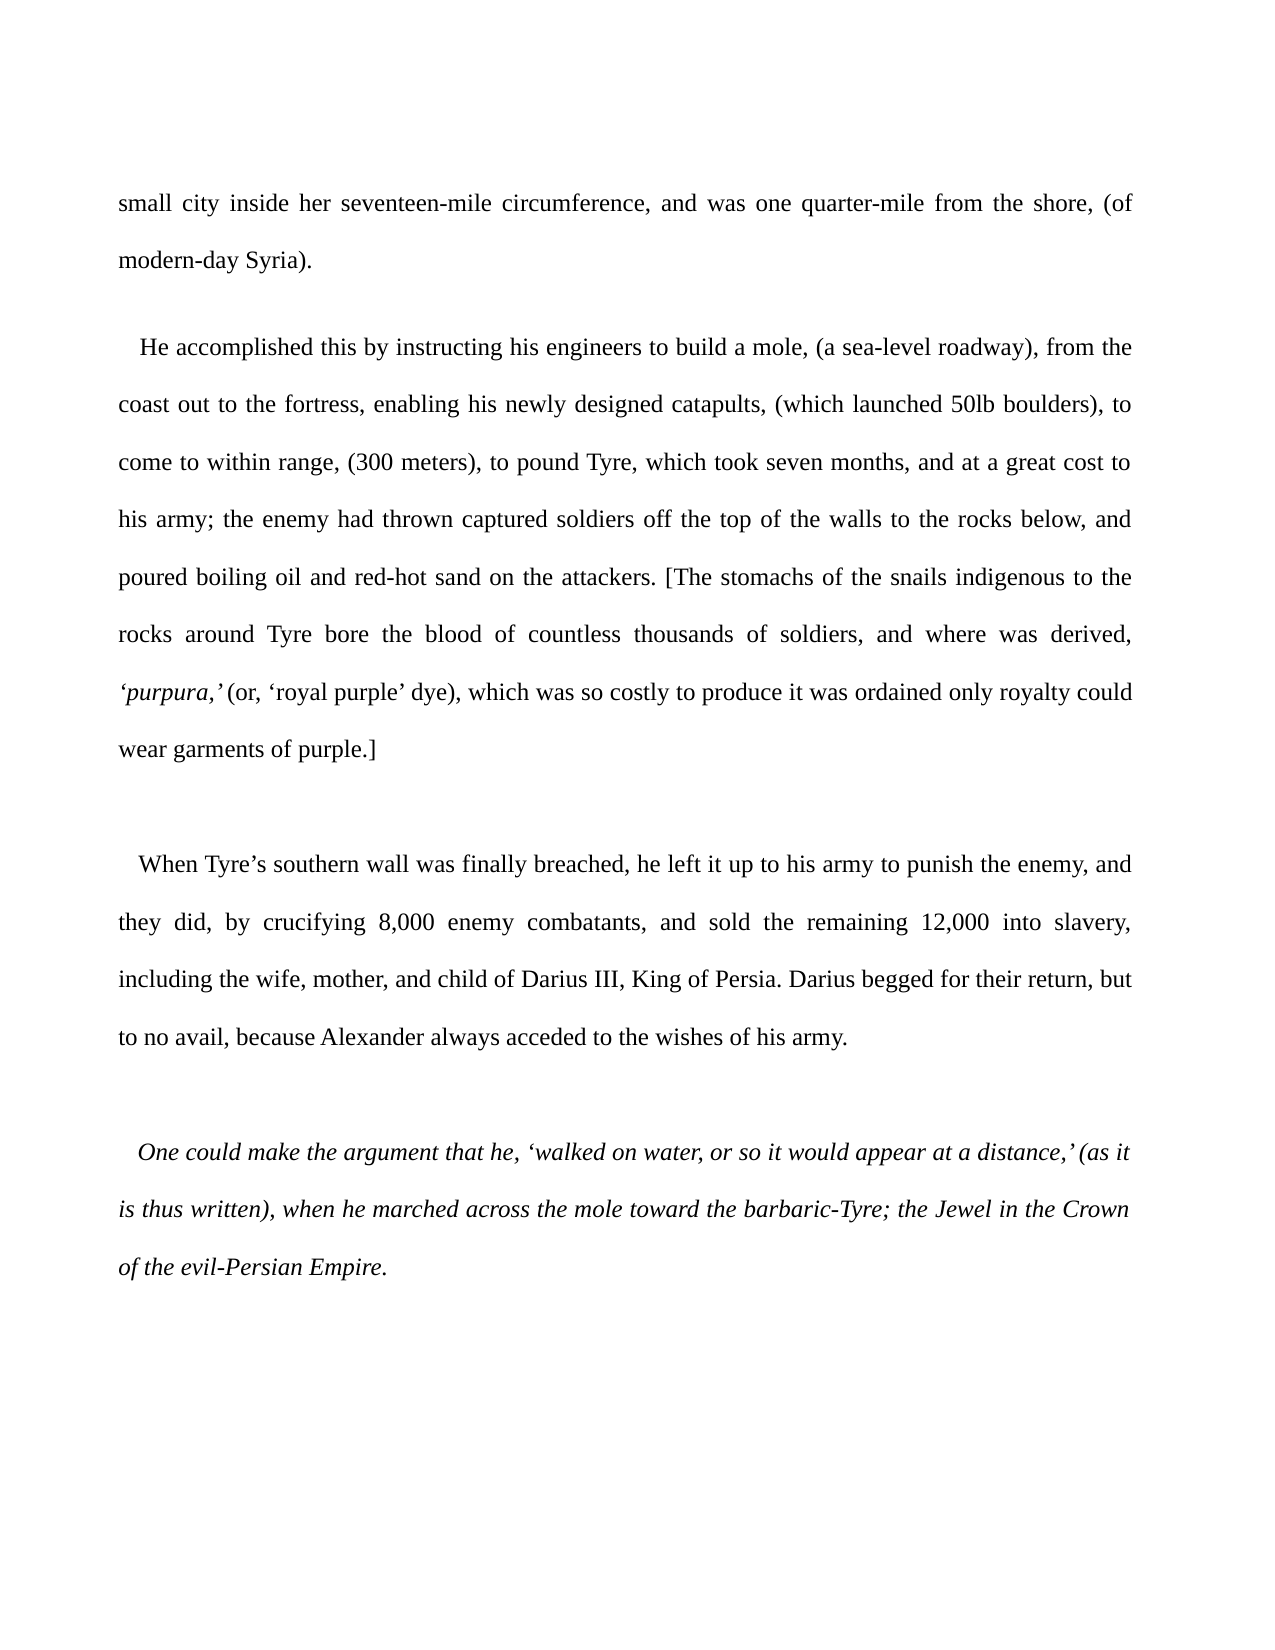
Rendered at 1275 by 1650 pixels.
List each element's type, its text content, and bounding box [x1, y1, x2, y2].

text He accomplished this by instructing his engineers to build a mole, (a sea-level roadway), from the coast out to the fortress, enabling his newly designed catapults, (which launched 50lb boulders), to come to within range, (300 meters), to pound Tyre, which took seven months, and at a great cost to his army; the enemy had thrown captured soldiers off the top of the walls to the rocks below, and poured boiling oil and red-hot sand on the attackers. [The stomachs of the snails indigenous to the rocks around Tyre bore the blood of countless thousands of soldiers, and where was derived, ‘purpura,’ (or, ‘royal purple’ dye), which was so costly to produce it was ordained only royalty could wear garments of purple.] [118, 332, 1133, 763]
text One could make the argument that he, ‘walked on water, or so it would appear at a distance,’ (as it is thus written), when he marched across the mole toward the barbaric-Tyre; the Jewel in the Crown of the evil-Persian Empire. [118, 1137, 1133, 1280]
text When Tyre’s southern wall was finally breached, he left it up to his army to punish the enemy, and they did, by crucifying 8,000 enemy combatants, and sold the remaining 12,000 into slavery, including the wife, mother, and child of Darius III, King of Persia. Darius begged for their return, but to no avail, because Alexander always acceded to the wishes of his army. [118, 849, 1133, 1050]
text small city inside her seventeen-mile circumference, and was one quarter-mile from the shore, (of modern-day Syria). [118, 188, 1133, 274]
